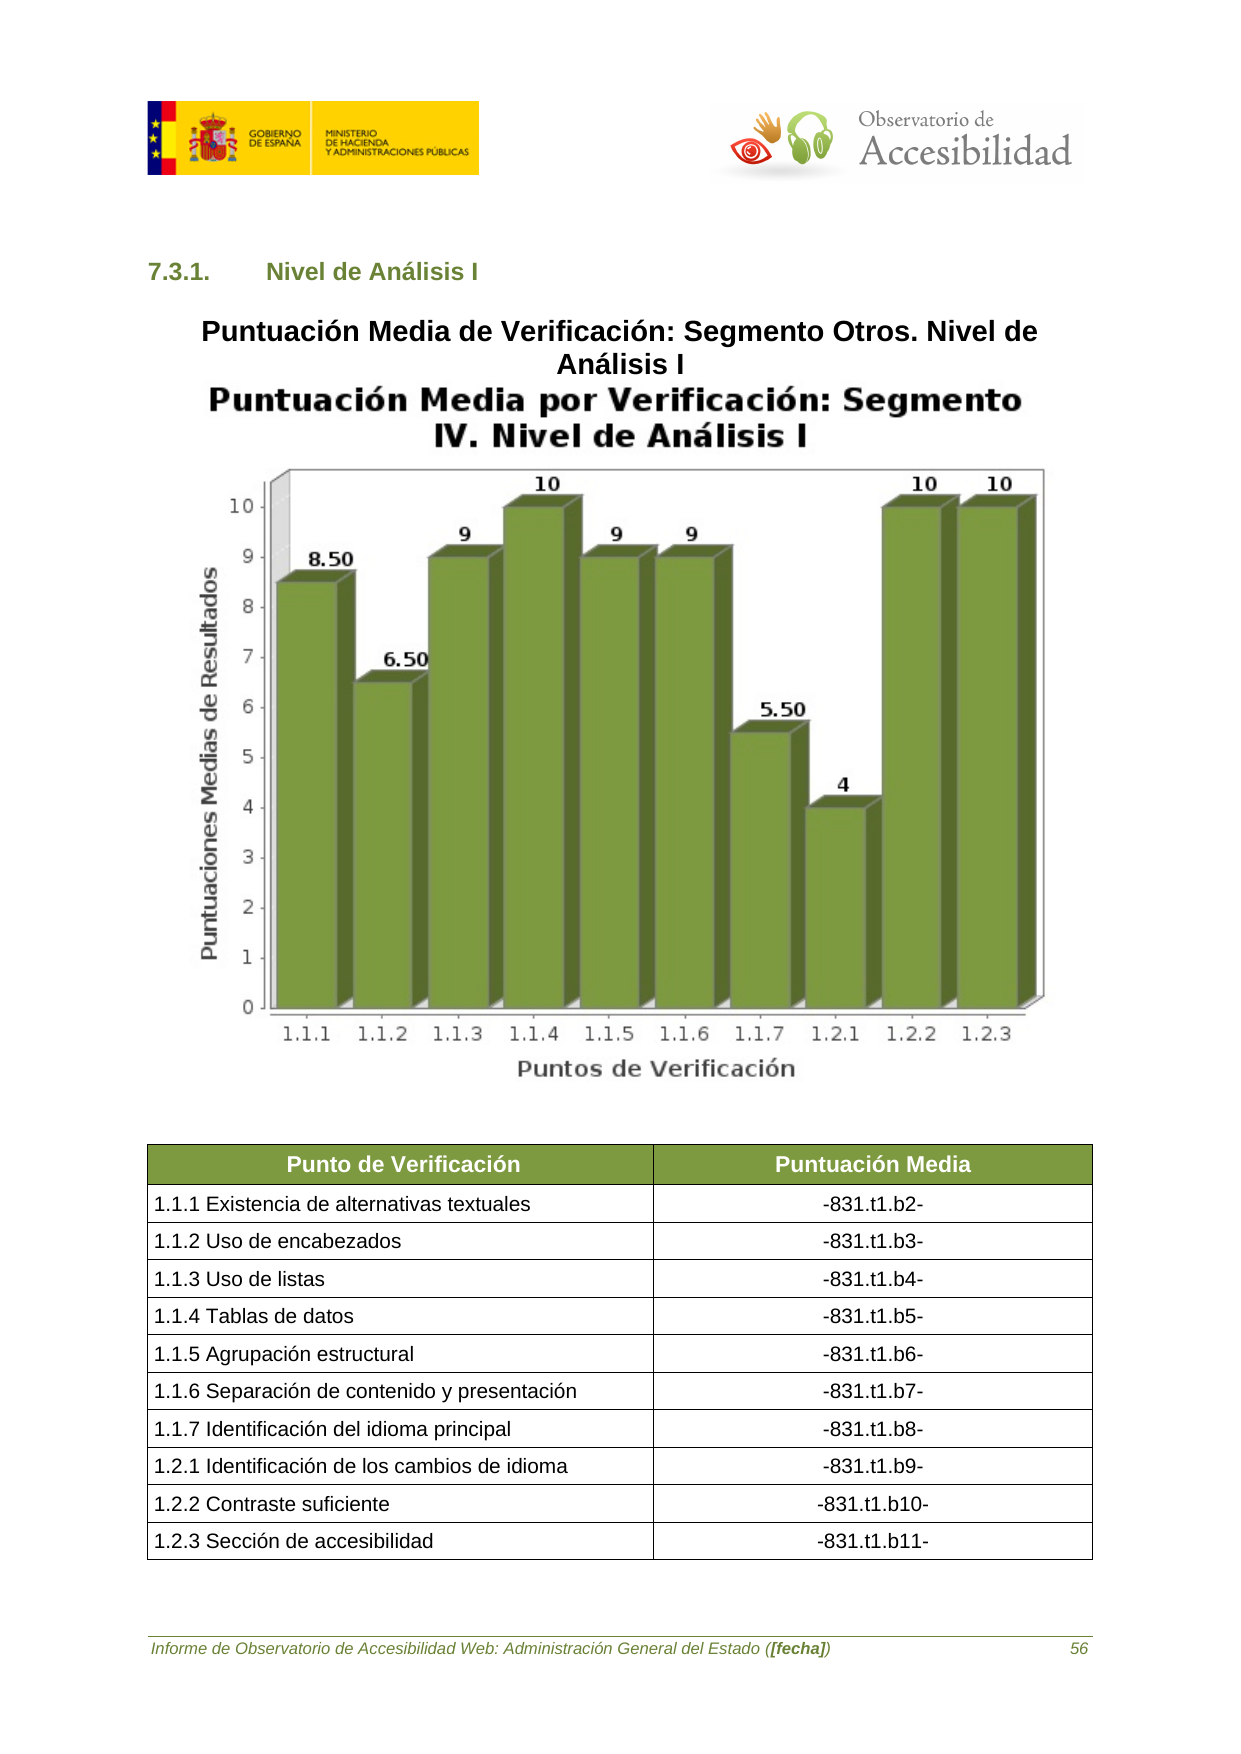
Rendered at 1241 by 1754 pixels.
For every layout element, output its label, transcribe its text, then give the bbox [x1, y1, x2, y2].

table_cell 1.1.3 Uso de listas [148, 1260, 653, 1297]
table_cell 1.1.4 Tablas de datos [148, 1298, 653, 1334]
table_cell 1.2.2 Contraste suficiente [148, 1485, 653, 1522]
table_cell 1.1.6 Separación de contenido y presentación [148, 1373, 653, 1409]
table_header Puntuación Media [654, 1145, 1092, 1184]
table_cell 1.2.1 Identificación de los cambios de idioma [148, 1448, 653, 1484]
table_cell -831.t1.b4- [654, 1260, 1092, 1297]
table_header Punto de Verificación [148, 1145, 653, 1184]
subtitle Nivel de Análisis I [148, 257, 1092, 286]
picture [710, 102, 1086, 185]
picture [147, 101, 479, 175]
table_cell -831.t1.b10- [654, 1485, 1092, 1522]
text Puntuación Media de Verificación: Segmento Otros. Nivel de Análisis I [148, 314, 1092, 381]
table_cell 1.1.5 Agrupación estructural [148, 1335, 653, 1372]
table_cell -831.t1.b7- [654, 1373, 1092, 1409]
table_cell 1.1.2 Uso de encabezados [148, 1223, 653, 1259]
table_cell 1.2.3 Sección de accesibilidad [148, 1523, 653, 1559]
table_cell 1.1.7 Identificación del idioma principal [148, 1410, 653, 1447]
picture [178, 380, 1062, 1091]
table_cell 1.1.1 Existencia de alternativas textuales [148, 1185, 653, 1222]
table_cell -831.t1.b9- [654, 1448, 1092, 1484]
table_cell -831.t1.b2- [654, 1185, 1092, 1222]
table_cell -831.t1.b5- [654, 1298, 1092, 1334]
table_cell -831.t1.b6- [654, 1335, 1092, 1372]
table_cell -831.t1.b3- [654, 1223, 1092, 1259]
table_cell -831.t1.b8- [654, 1410, 1092, 1447]
table_cell -831.t1.b11- [654, 1523, 1092, 1559]
